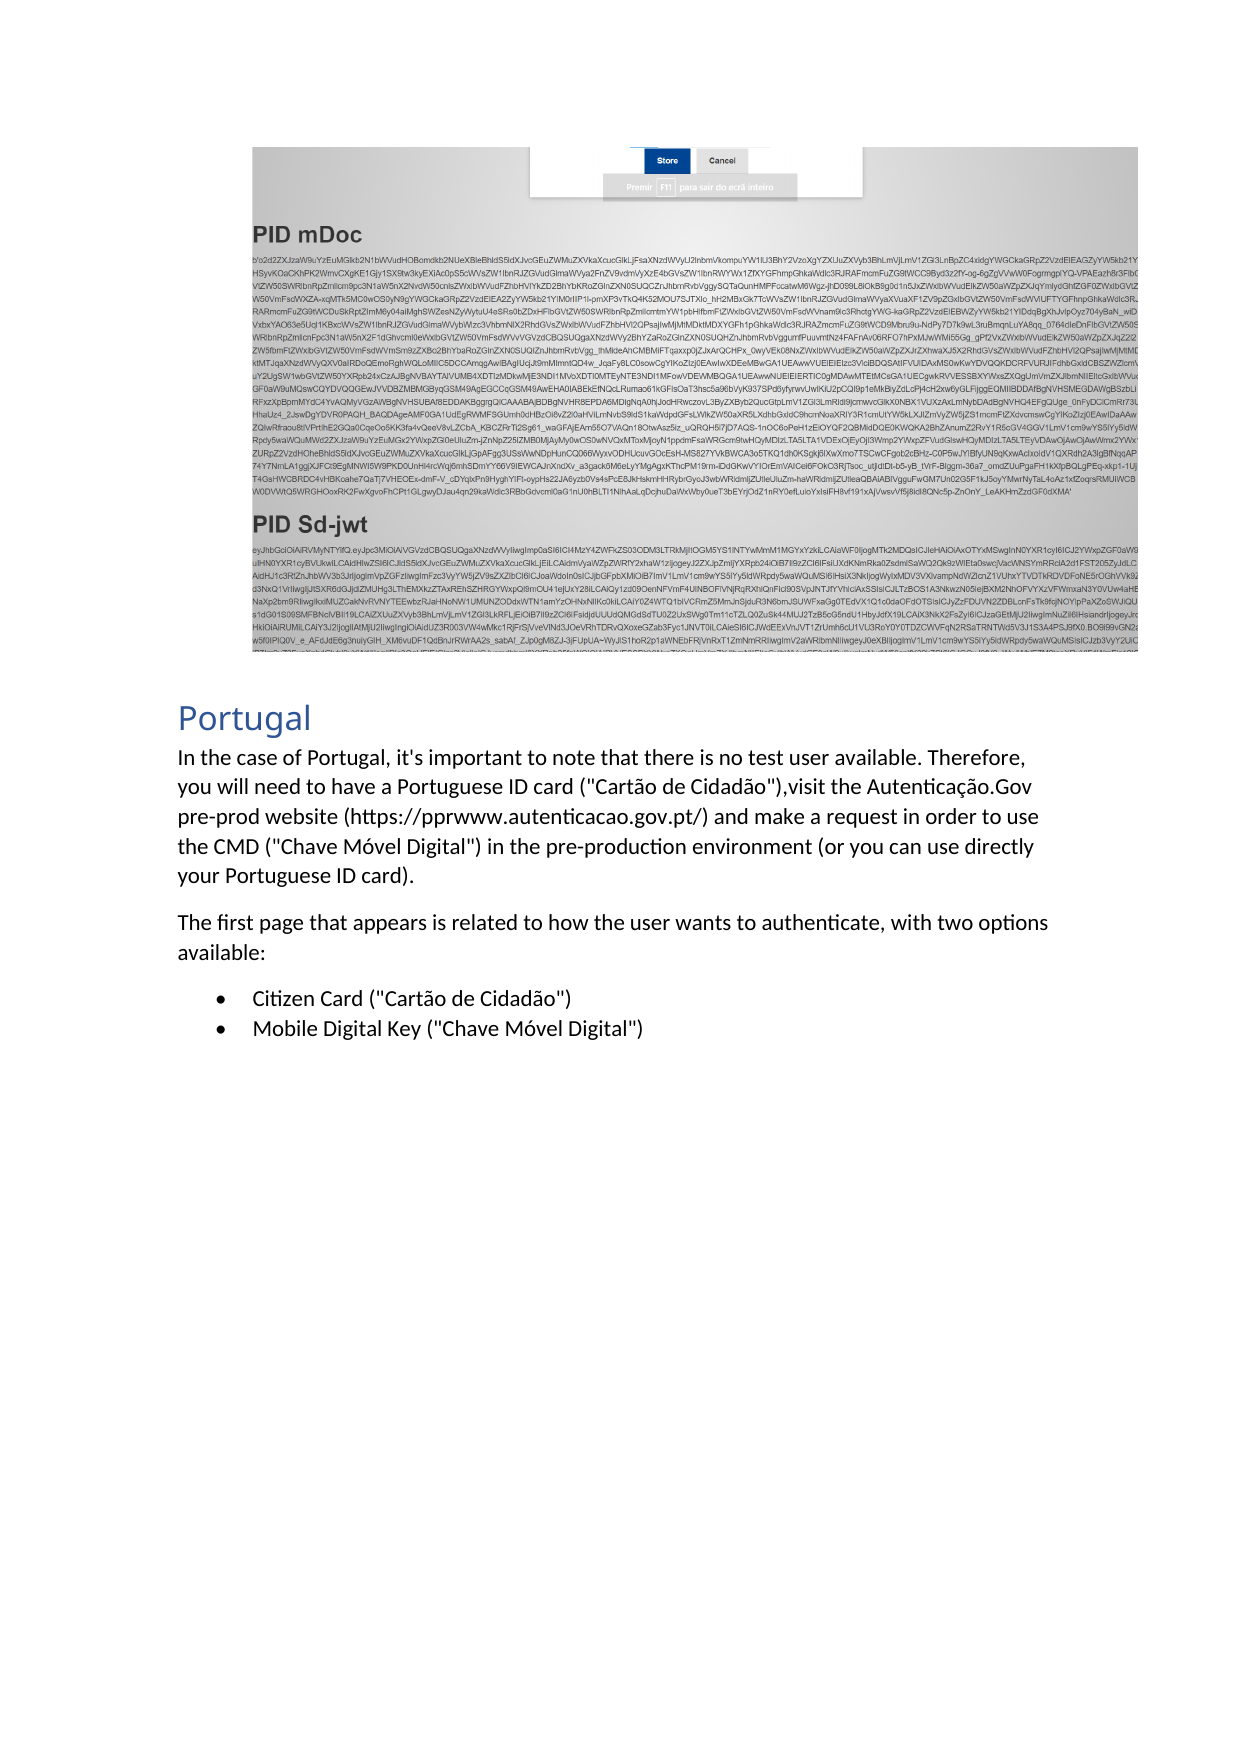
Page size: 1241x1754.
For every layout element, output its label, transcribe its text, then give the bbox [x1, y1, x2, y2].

subtitle Portugal [177, 695, 1063, 740]
list Citizen Card ("Cartão de Cidadão") [215, 984, 1063, 1012]
text In the case of Portugal, it's important to note that there is no test user available. Therefore, you will need to have a Portuguese ID card ("Cartão de Cidadão"),visit the Autenticação.Gov pre-prod website (https://pprwww.autenticacao.gov.pt/) and make a request in order to use the CMD ("Chave Móvel Digital") in the pre-production environment (or you can use directly your Portuguese ID card). [177, 743, 1063, 889]
list Mobile Digital Key ("Chave Móvel Digital") [215, 1014, 1063, 1042]
picture [252, 147, 1138, 652]
text The first page that appears is related to how the user wants to authenticate, with two options available: [177, 908, 1063, 966]
